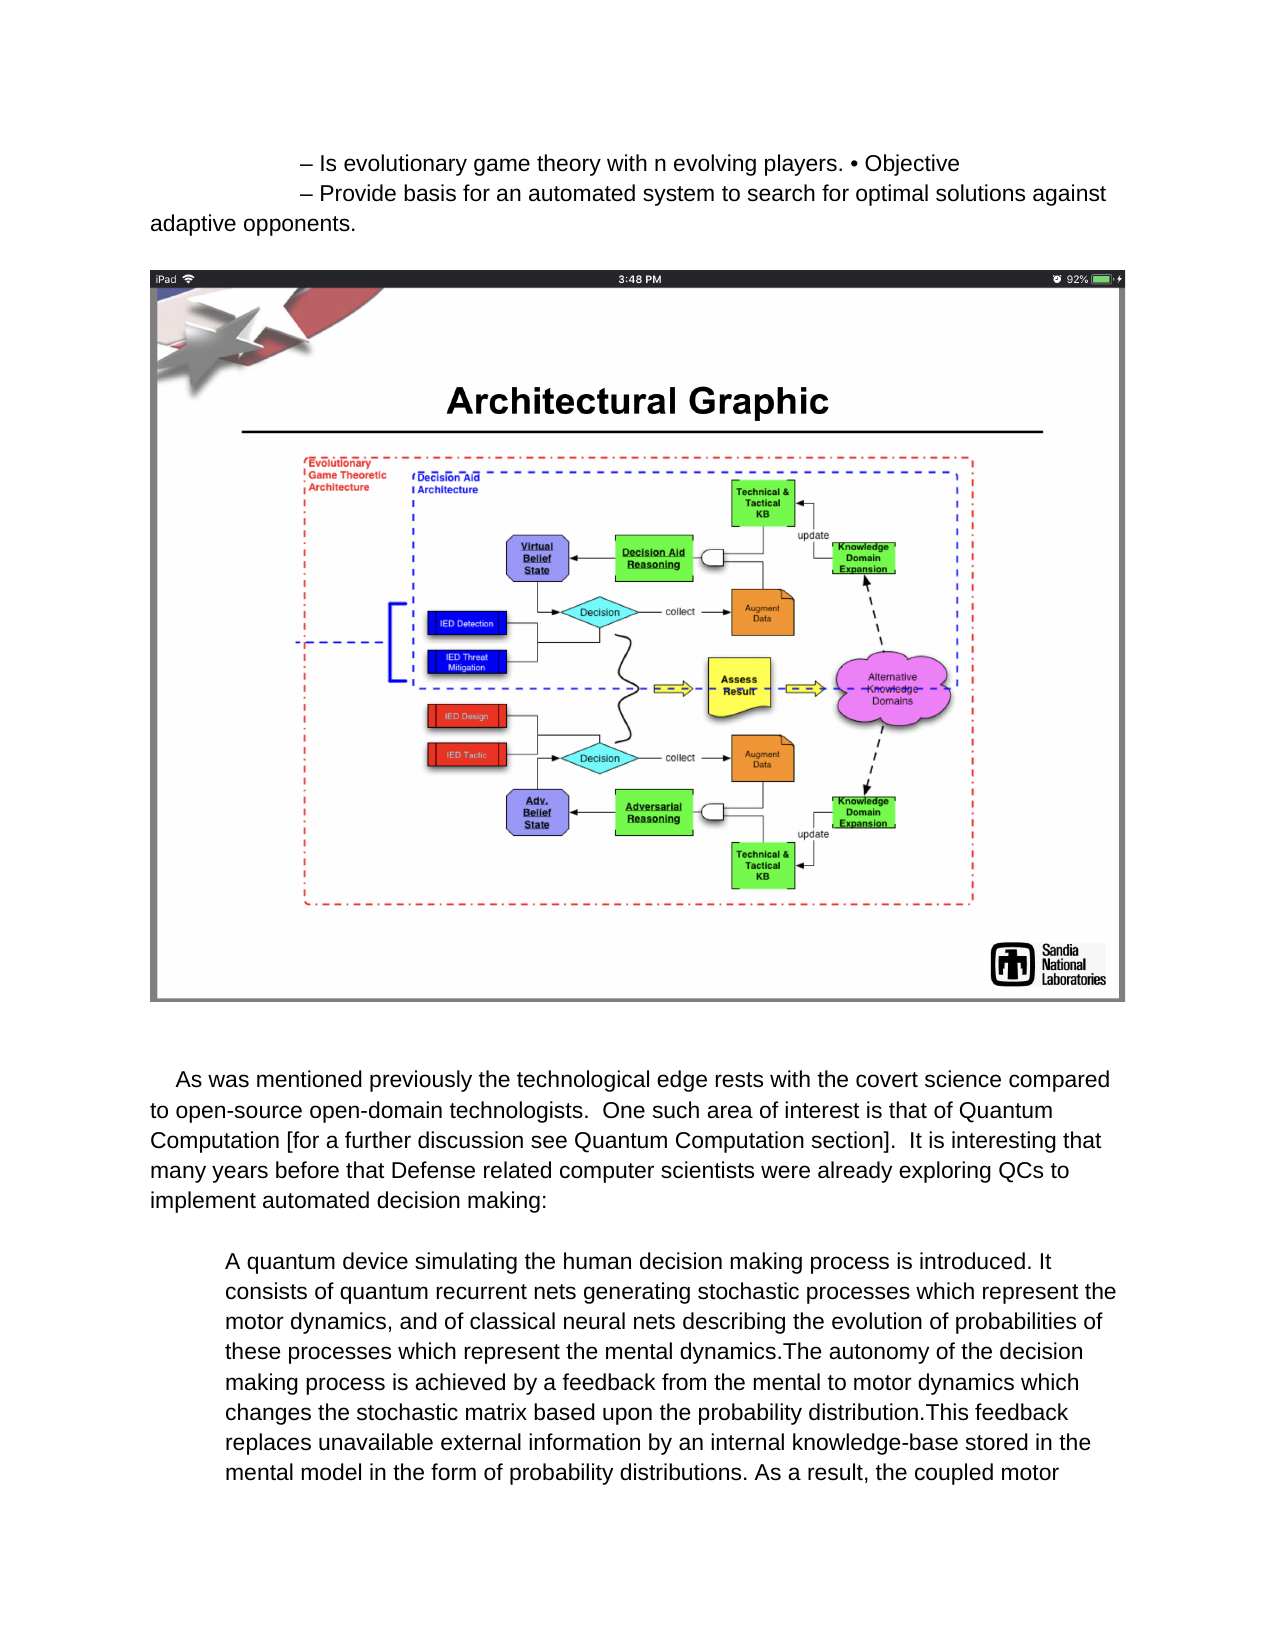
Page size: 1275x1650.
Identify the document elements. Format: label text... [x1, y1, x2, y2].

text – Is evolutionary game theory with n evolving players. • Objective – Provide basis for an automated system to search for optimal solutions against adaptive opponents. [150, 150, 1125, 237]
text As was mentioned previously the technological edge rests with the covert science compared to open-source open-domain technologists. One such area of interest is that of Quantum Computation [for a further discussion see Quantum Computation section]. It is interesting that many years before that Defense related computer scientists were already exploring QCs to implement automated decision making: [150, 1066, 1125, 1213]
picture [150, 270, 1125, 1002]
text A quantum device simulating the human decision making process is introduced. It consists of quantum recurrent nets generating stochastic processes which represent the motor dynamics, and of classical neural nets describing the evolution of probabilities of these processes which represent the mental dynamics.The autonomy of the decision making process is achieved by a feedback from the mental to motor dynamics which changes the stochastic matrix based upon the probability distribution.This feedback replaces unavailable external information by an internal knowledge-base stored in the mental model in the form of probability distributions. As a result, the coupled motor [225, 1248, 1125, 1485]
